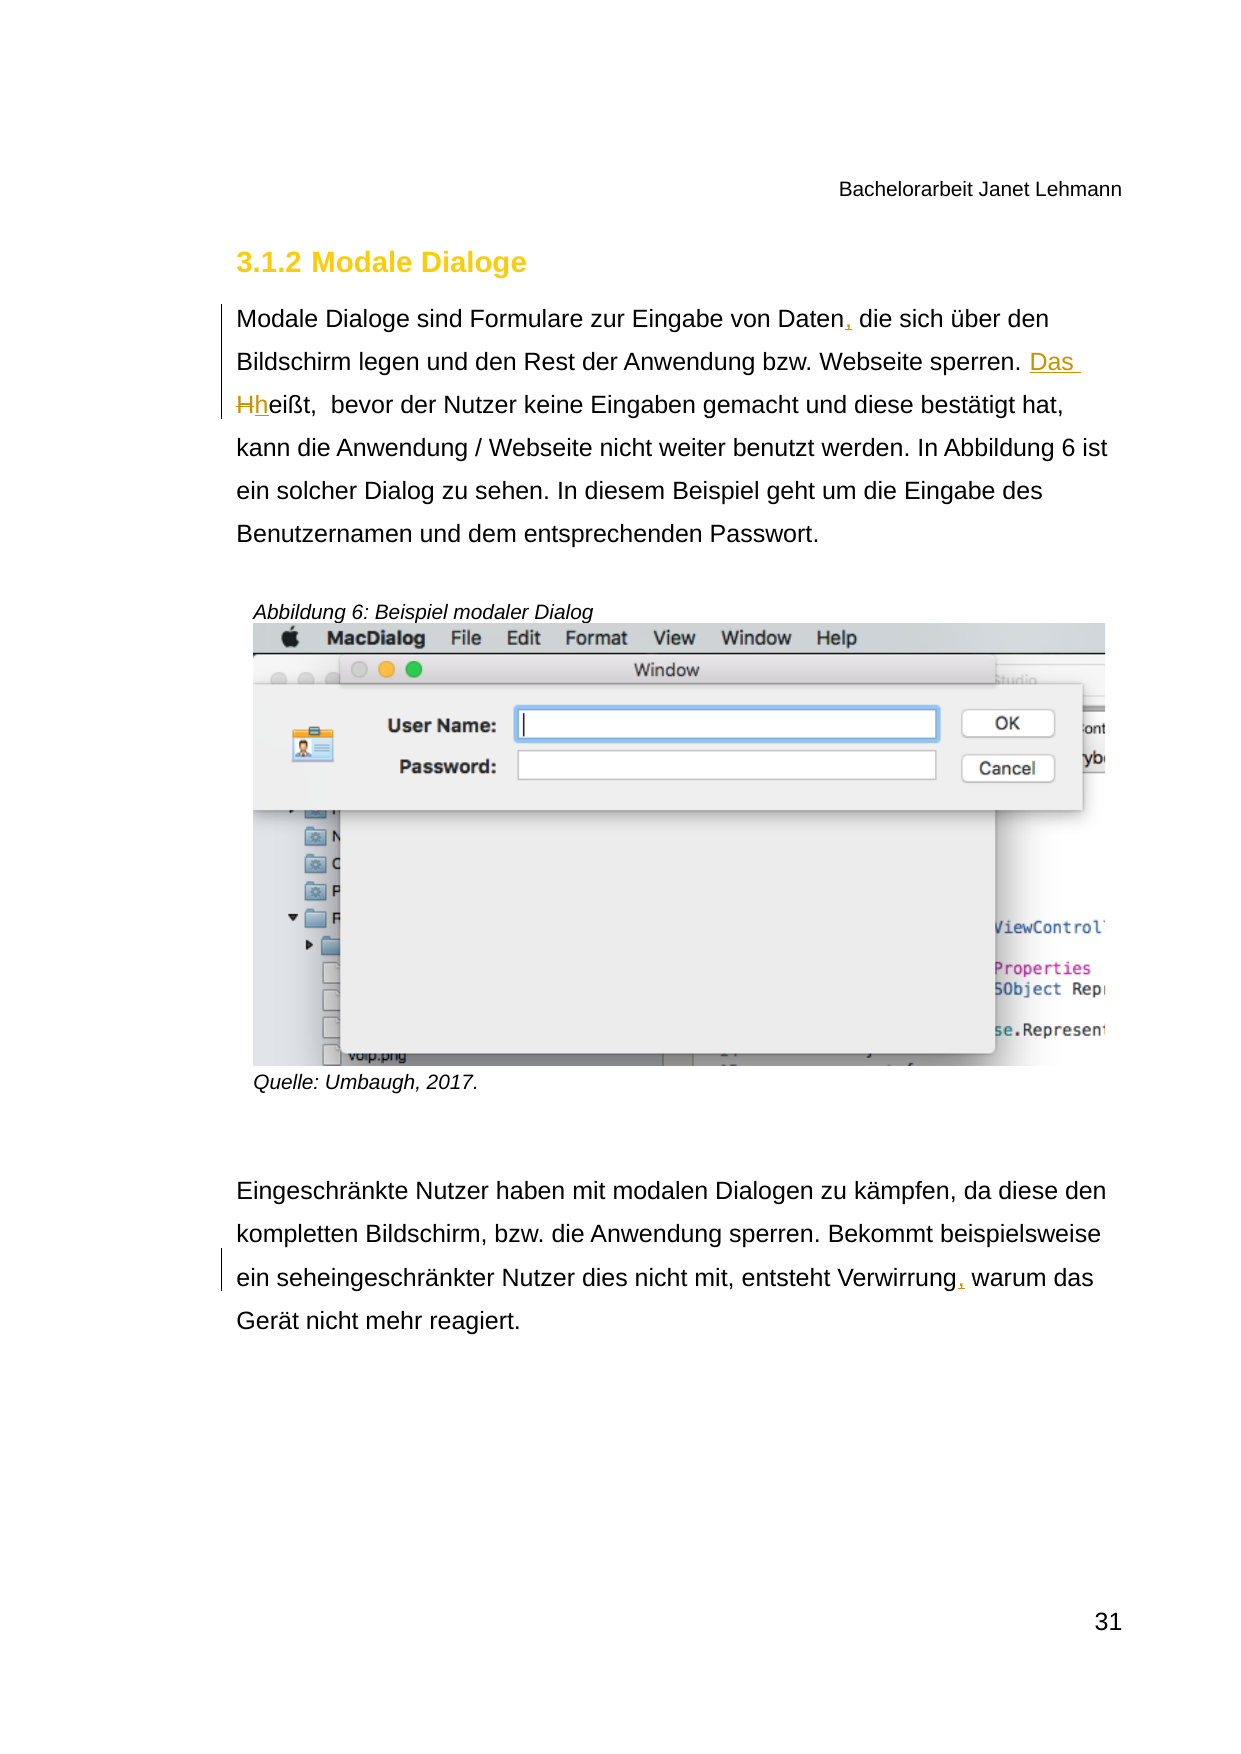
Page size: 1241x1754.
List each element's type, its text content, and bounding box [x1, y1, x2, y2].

text Abbildung 6: Beispiel modaler Dialog [253, 600, 1105, 623]
text Eingeschränkte Nutzer haben mit modalen Dialogen zu kämpfen, da diese den kompletten Bildschirm, bzw. die Anwendung sperren. Bekommt beispielsweise ein seheingeschränkter Nutzer dies nicht mit, entsteht Verwirrung, warum das Gerät nicht mehr reagiert. [236, 1176, 1122, 1334]
subtitle Modale Dialoge [236, 245, 1122, 279]
text Modale Dialoge sind Formulare zur Eingabe von Daten, die sich über den Bildschirm legen und den Rest der Anwendung bzw. Webseite sperren. Das heißt, bevor der Nutzer keine Eingaben gemacht und diese bestätigt hat, kann die Anwendung / Webseite nicht weiter benutzt werden. In Abbildung 6 ist ein solcher Dialog zu sehen. In diesem Beispiel geht um die Eingabe des Benutzernamen und dem entsprechenden Passwort. [236, 304, 1122, 548]
text Quelle: Umbaugh, 2017. [253, 1066, 1105, 1094]
picture [253, 623, 1106, 1066]
text [253, 587, 1105, 600]
